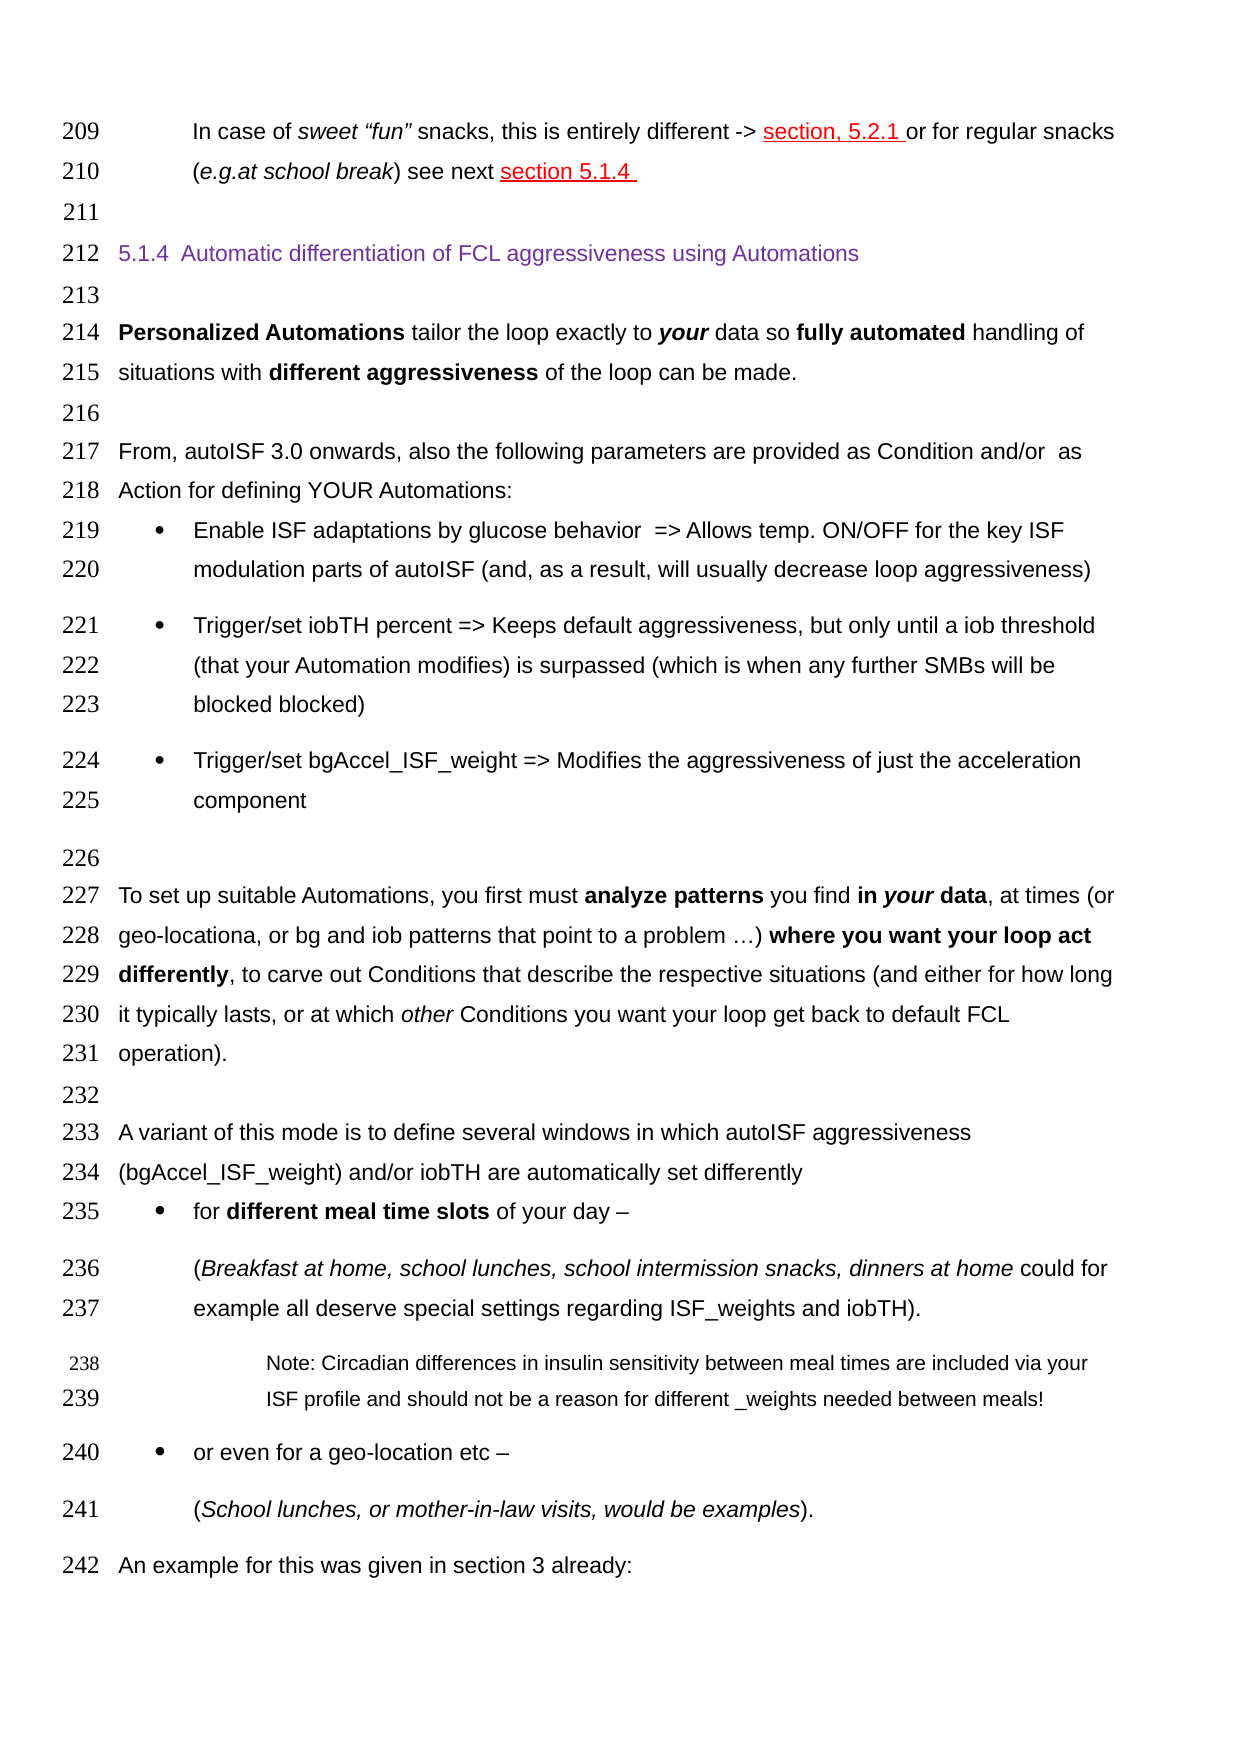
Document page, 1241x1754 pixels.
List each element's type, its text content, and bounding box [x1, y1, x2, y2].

list Enable ISF adaptations by glucose behavior => Allows temp. ON/OFF for the key ISF modulation parts of autoISF (and, as a result, will usually decrease loop aggressiveness) [156, 517, 1122, 582]
text An example for this was given in section 3 already: [118, 1552, 1122, 1579]
list Note: Circadian differences in insulin sensitivity between meal times are included via your ISF profile and should not be a reason for different _weights needed between meals! [266, 1351, 1122, 1411]
list (Breakfast at home, school lunches, school intermission snacks, dinners at home could for example all deserve special settings regarding ISF_weights and iobTH). [193, 1255, 1122, 1321]
text In case of sweet “fun” snacks, this is entirely different -> section, 5.2.1 or for regular snacks (e.g.at school break) see next section 5.1.4 [192, 118, 1122, 184]
list or even for a geo-location etc – [156, 1439, 1122, 1466]
text 5.1.4 Automatic differentiation of FCL aggressiveness using Automations [118, 240, 1122, 267]
text Personalized Automations tailor the loop exactly to your data so fully automated handling of situations with different aggressiveness of the loop can be made. [118, 319, 1122, 385]
text From, autoISF 3.0 onwards, also the following parameters are provided as Condition and/or as Action for defining YOUR Automations: [118, 438, 1122, 503]
list Trigger/set iobTH percent => Keeps default aggressiveness, but only until a iob threshold (that your Automation modifies) is surpassed (which is when any further SMBs will be blocked blocked) [156, 612, 1122, 717]
list for different meal time slots of your day – [156, 1198, 1122, 1225]
list (School lunches, or mother-in-law visits, would be examples). [193, 1496, 1122, 1523]
list Trigger/set bgAccel_ISF_weight => Modifies the aggressiveness of just the acceleration component [156, 747, 1122, 813]
text To set up suitable Automations, you first must analyze patterns you find in your data, at times (or geo-locationa, or bg and iob patterns that point to a problem …) where you want your loop act differently, to carve out Conditions that describe the respective situations (and either for how long it typically lasts, or at which other Conditions you want your loop get back to default FCL operation). [118, 882, 1122, 1067]
text A variant of this mode is to define several windows in which autoISF aggressiveness (bgAccel_ISF_weight) and/or iobTH are automatically set differently [118, 1119, 1122, 1185]
